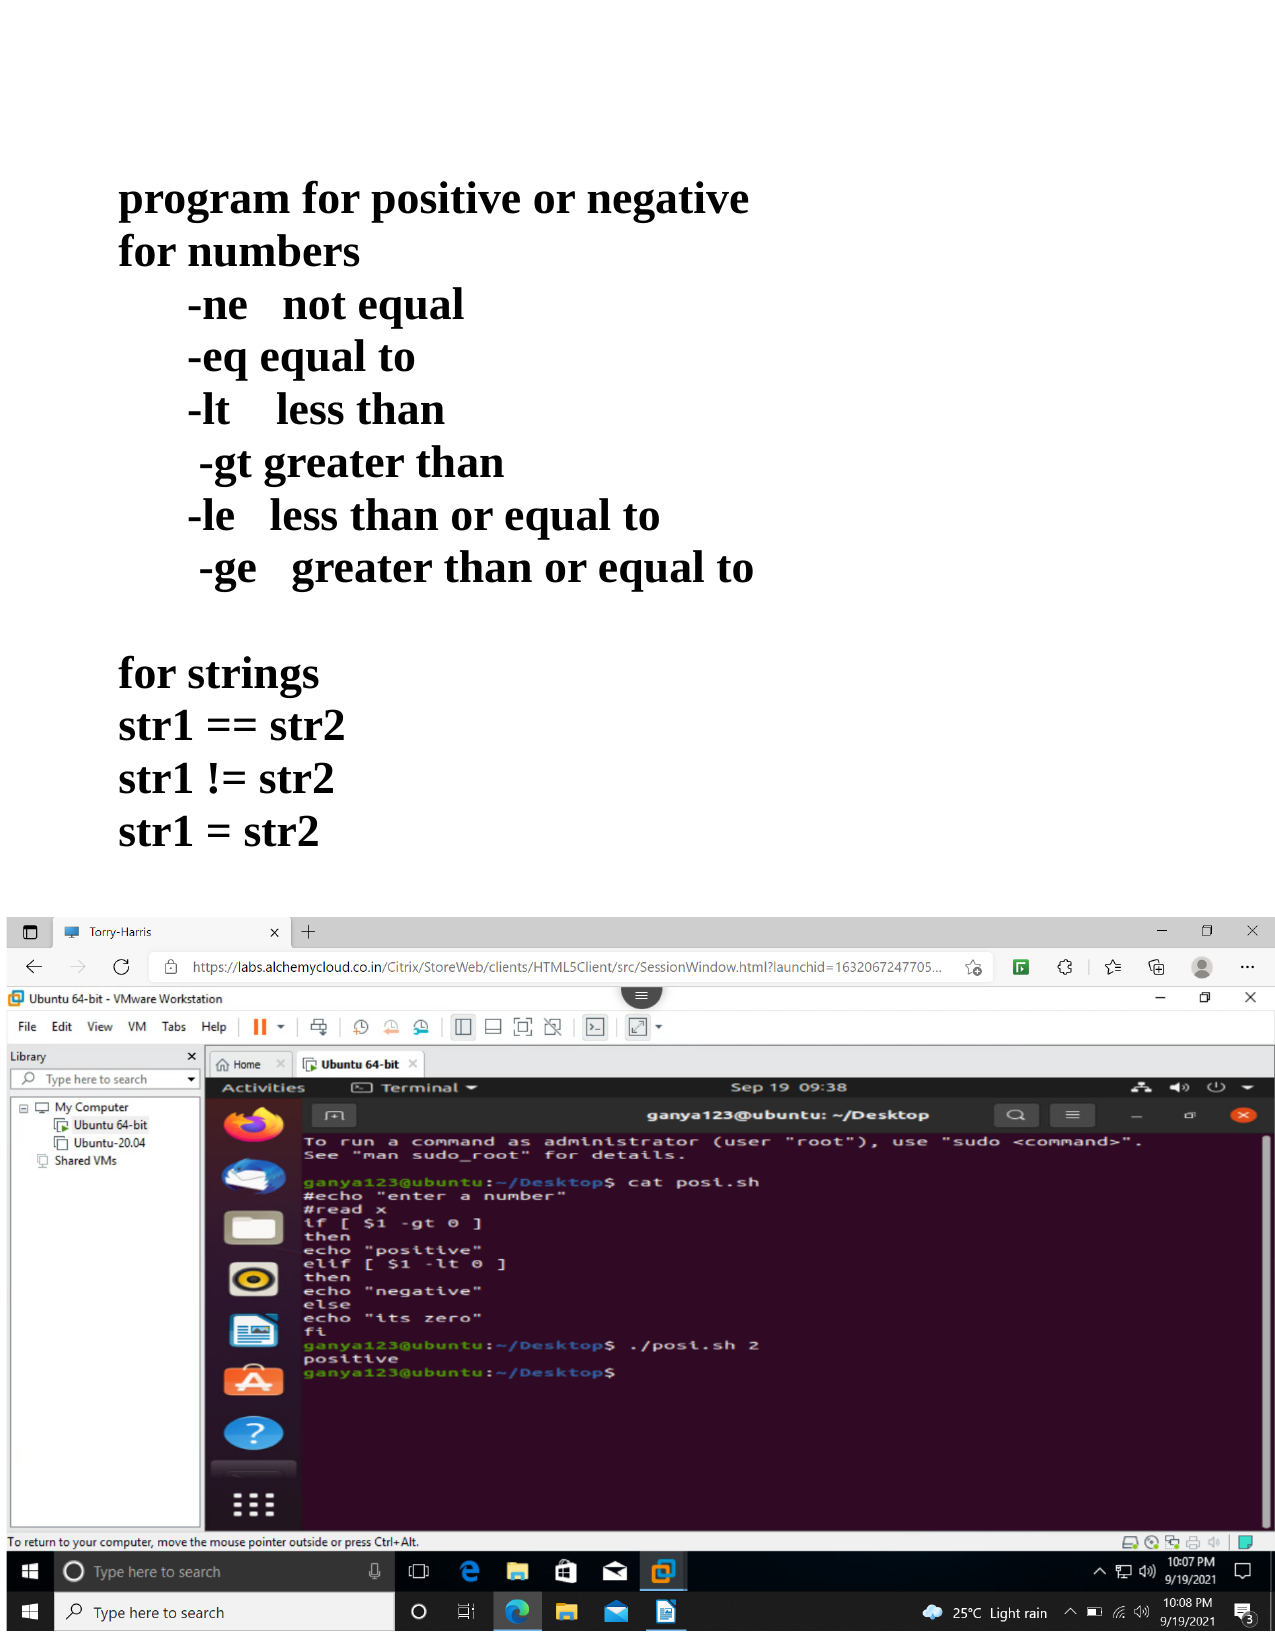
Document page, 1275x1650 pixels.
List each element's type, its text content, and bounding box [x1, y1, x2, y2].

picture [6, 917, 1275, 1631]
text -ge greater than or equal to [118, 540, 1157, 592]
text str1 = str2 [118, 803, 1157, 856]
text program for positive or negative [118, 171, 1157, 223]
text -lt less than [118, 382, 1157, 434]
text str1 == str2 [118, 698, 1157, 751]
text -ne not equal [118, 276, 1157, 329]
text -eq equal to [118, 329, 1157, 382]
text str1 != str2 [118, 751, 1157, 803]
text -gt greater than [118, 434, 1157, 487]
text for strings [118, 645, 1157, 698]
text -le less than or equal to [118, 487, 1157, 540]
text for numbers [118, 223, 1157, 276]
